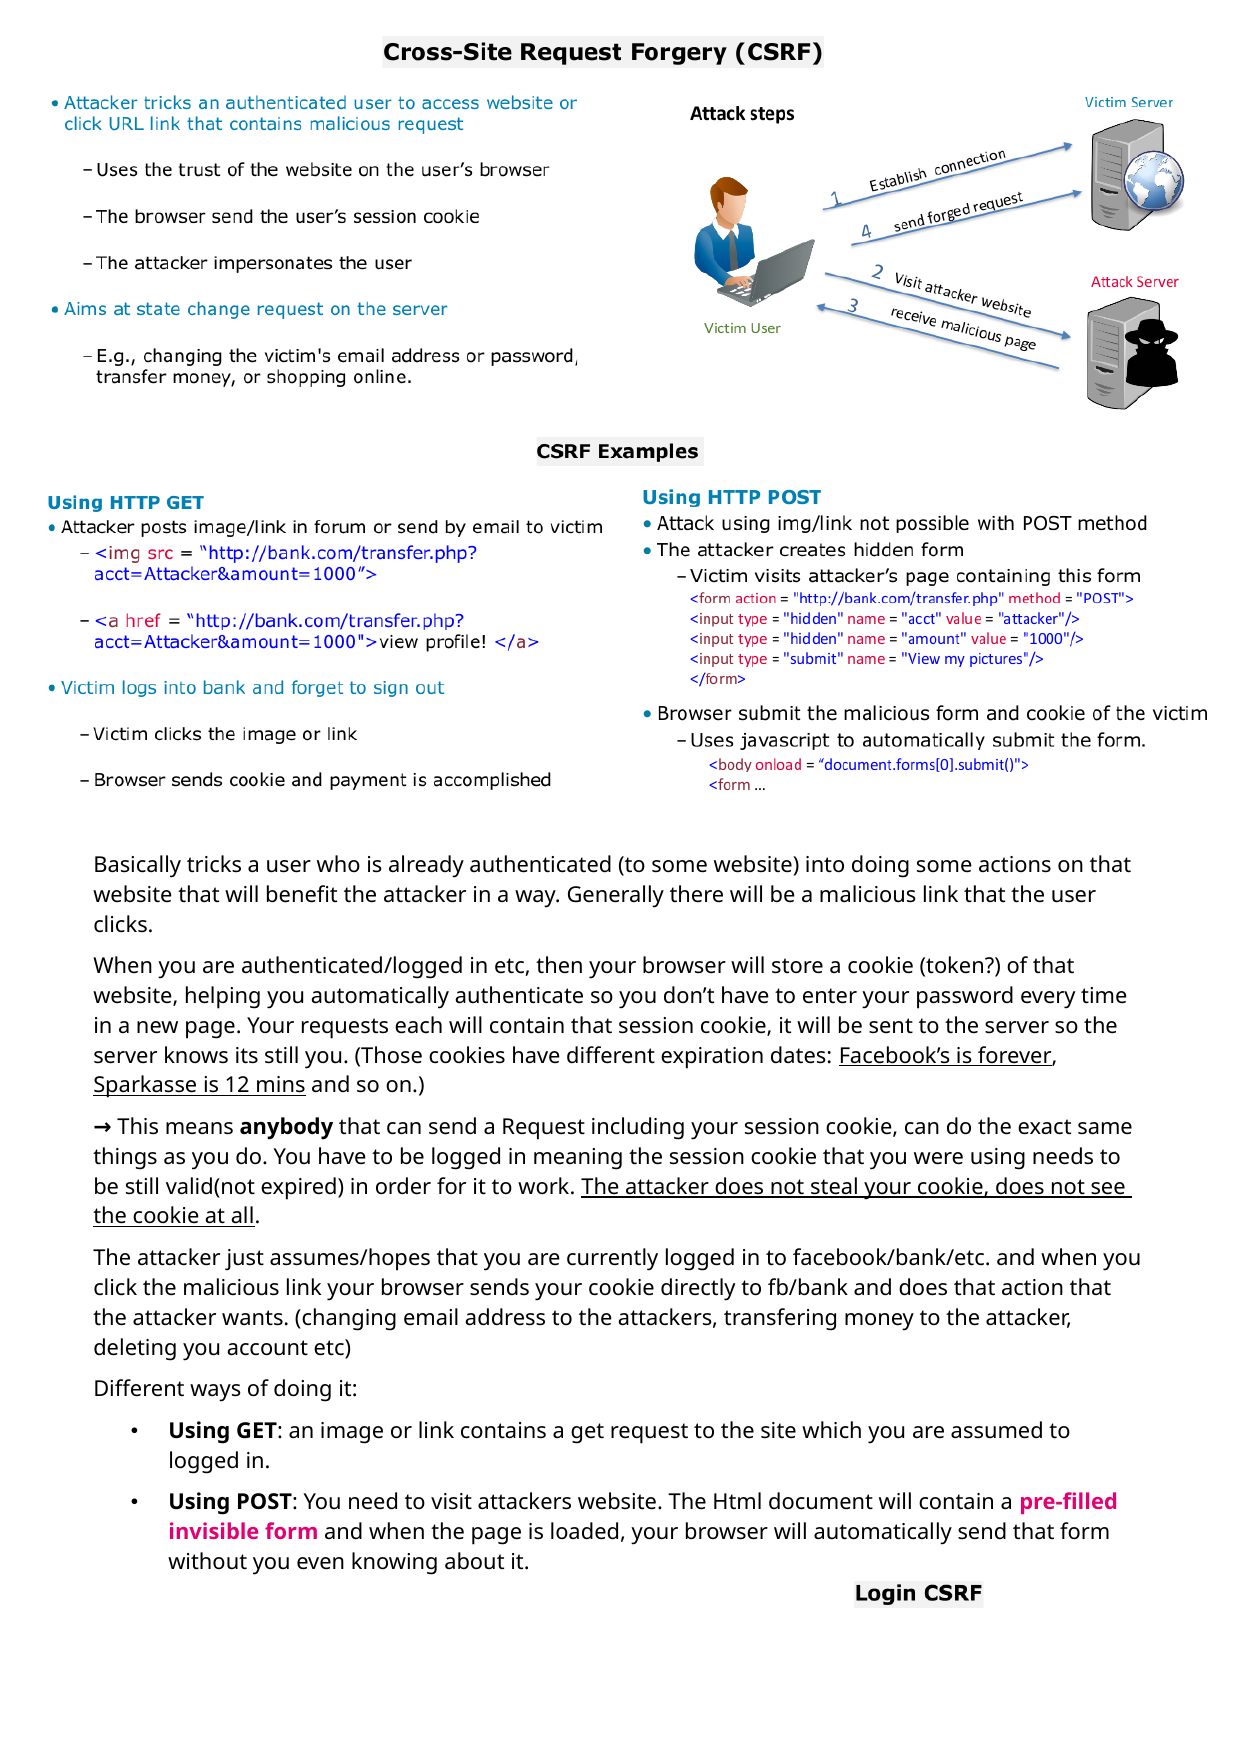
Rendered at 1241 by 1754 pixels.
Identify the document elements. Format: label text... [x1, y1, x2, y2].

picture [382, 36, 824, 68]
list Using GET: an image or link contains a get request to the site which you are assumed to logged in. [131, 1415, 1147, 1474]
list Using POST: You need to visit attackers website. The Html document will contain a pre-filled invisible form and when the page is loaded, your browser will automatically send that form without you even knowing about it. [131, 1486, 1147, 1576]
picture [43, 488, 604, 793]
text Basically tricks a user who is already authenticated (to some website) into doing some actions on that website that will benefit the attacker in a way. Generally there will be a malicious link that the user clicks. [93, 849, 1147, 938]
text Different ways of doing it: [93, 1373, 1147, 1403]
picture [638, 483, 1209, 795]
text The attacker just assumes/hopes that you are currently logged in to facebook/bank/etc. and when you click the malicious link your browser sends your cookie directly to fb/bank and does that action that the attacker wants. (changing email address to the attackers, transfering money to the attacker, deleting you account etc) [93, 1242, 1147, 1361]
text → This means anybody that can send a Request including your session cookie, can do the exact same things as you do. You have to be logged in meaning the session cookie that you were using needs to be still valid(not expired) in order for it to work. The attacker does not steal your cookie, does not see the cookie at all. [93, 1111, 1147, 1230]
picture [853, 1581, 984, 1608]
picture [684, 90, 1188, 413]
picture [536, 437, 704, 466]
picture [46, 90, 578, 390]
text When you are authenticated/logged in etc, then your browser will store a cookie (token?) of that website, helping you automatically authenticate so you don’t have to enter your password every time in a new page. Your requests each will contain that session cookie, it will be sent to the server so the server knows its still you. (Those cookies have different expiration dates: Facebook’s is forever, Sparkasse is 12 mins and so on.) [93, 950, 1147, 1099]
